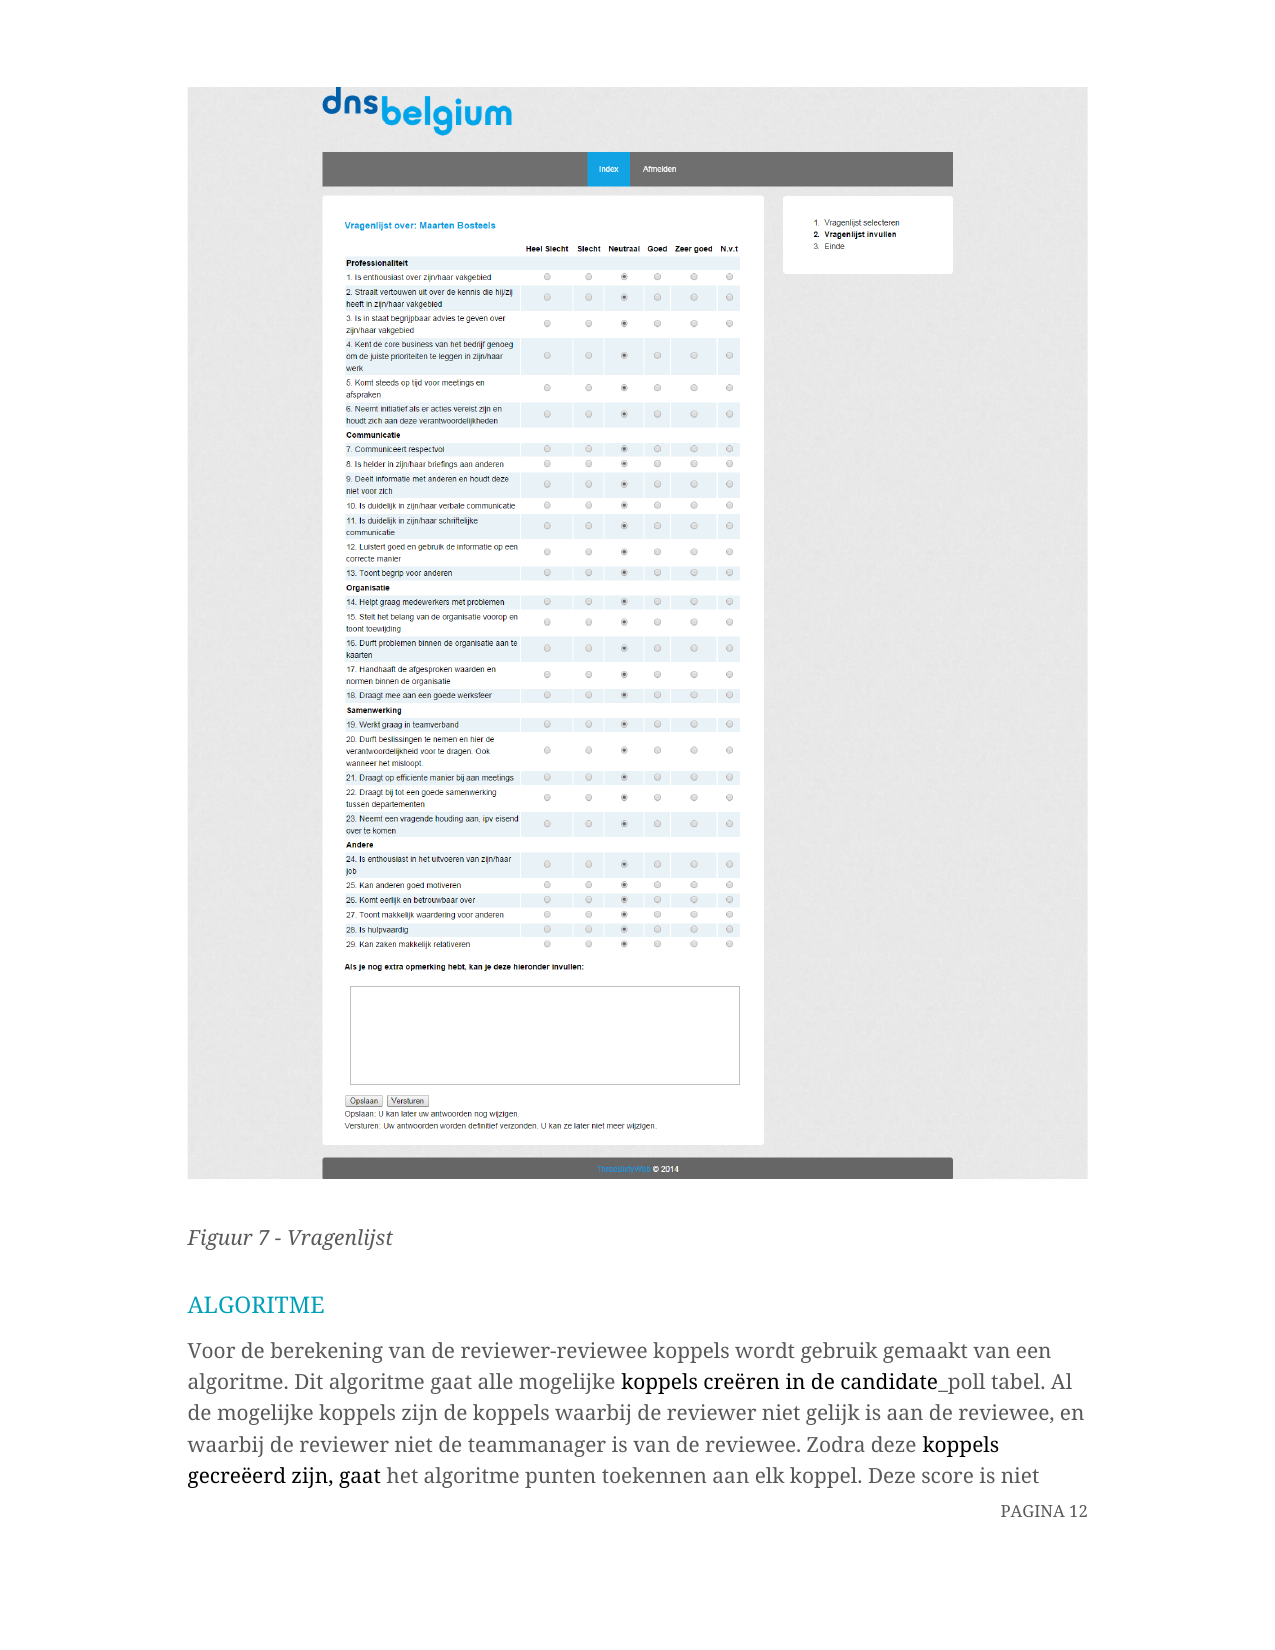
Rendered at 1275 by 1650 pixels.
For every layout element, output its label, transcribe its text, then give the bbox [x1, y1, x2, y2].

text Figuur 7 - Vragenlijst [187, 1223, 1087, 1252]
text Voor de berekening van de reviewer-reviewee koppels wordt gebruik gemaakt van een algoritme. Dit algoritme gaat alle mogelijke koppels creëren in de candidate_poll tabel. Al de mogelijke koppels zijn de koppels waarbij de reviewer niet gelijk is aan de reviewee, en waarbij de reviewer niet de teammanager is van de reviewee. Zodra deze koppels gecreëerd zijn, gaat het algoritme punten toekennen aan elk koppel. Deze score is niet [187, 1336, 1087, 1489]
subtitle Algoritme [187, 1289, 1087, 1320]
